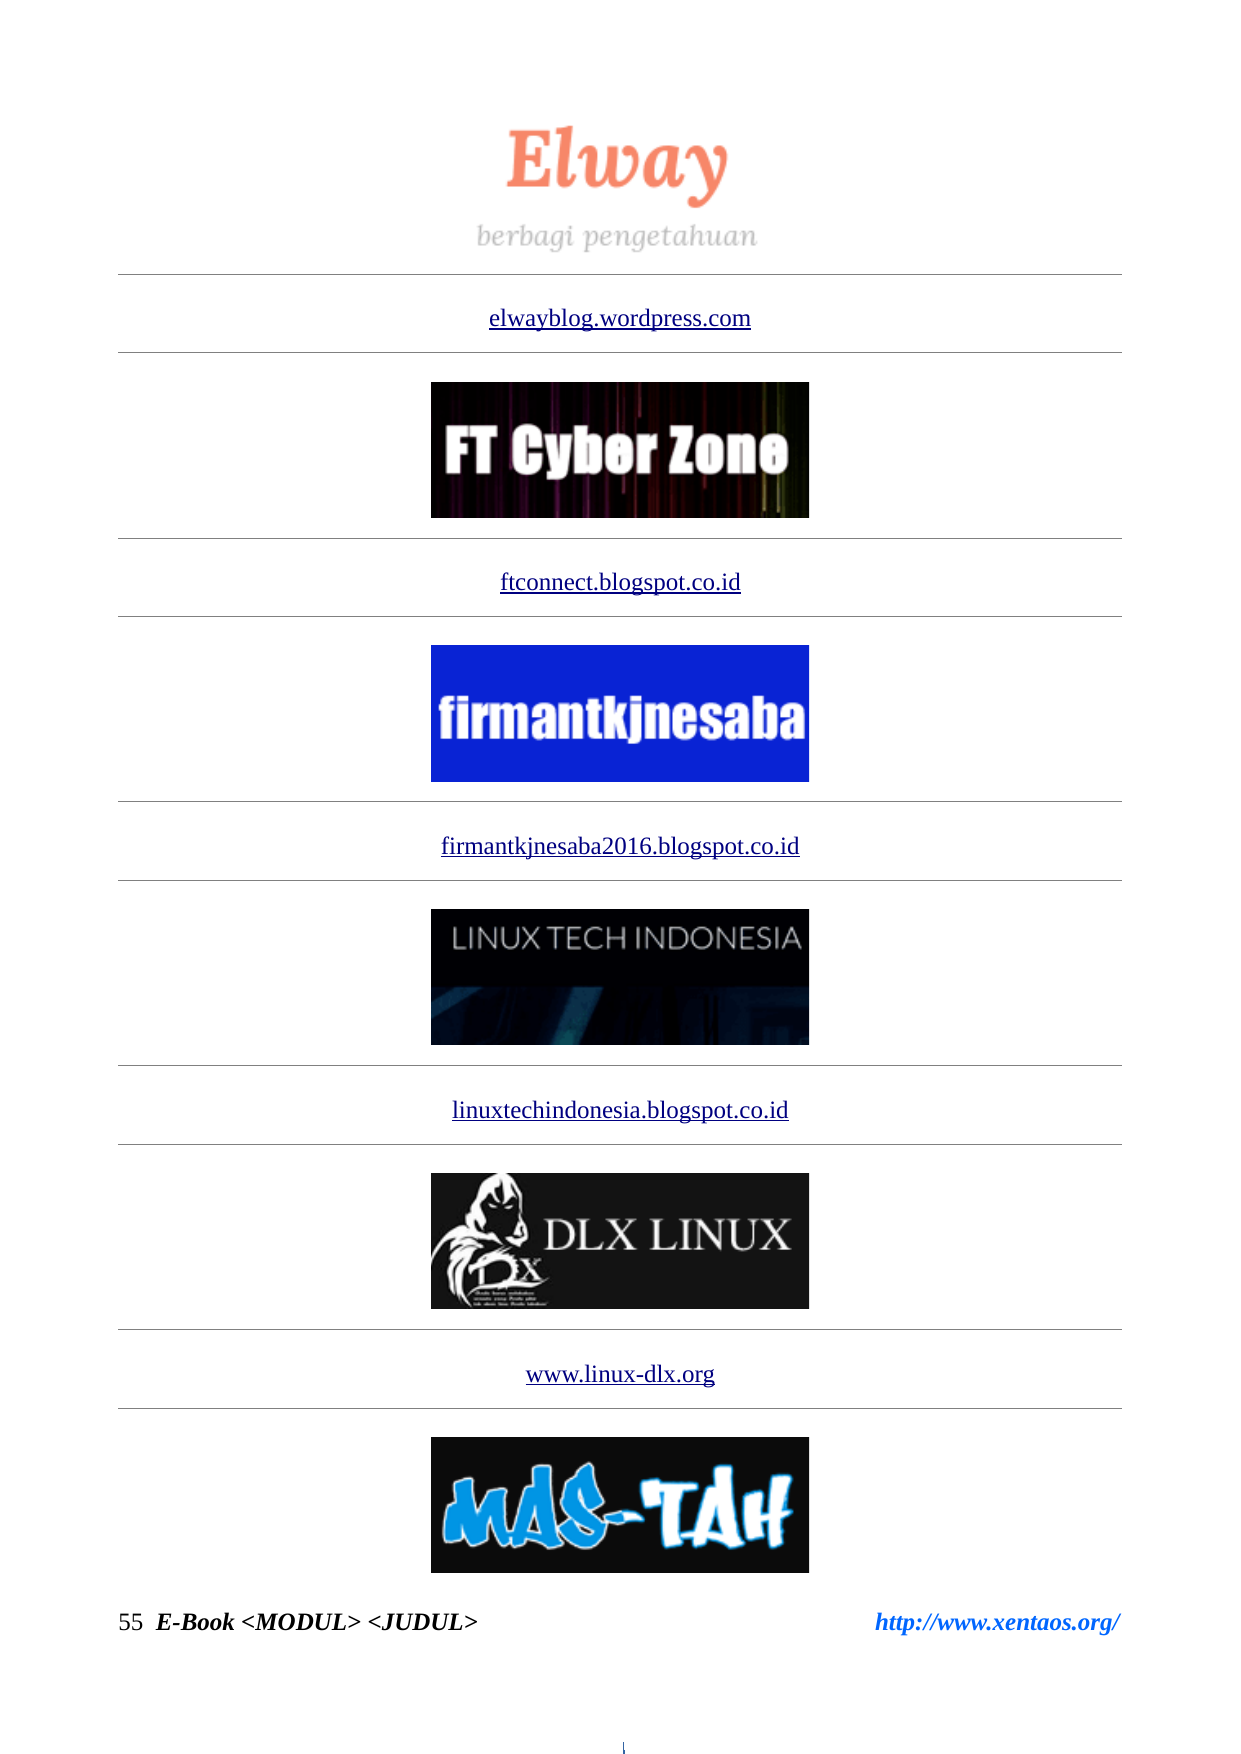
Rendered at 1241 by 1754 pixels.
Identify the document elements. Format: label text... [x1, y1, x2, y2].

picture [431, 1437, 810, 1573]
text elwayblog.wordpress.com [118, 303, 1122, 332]
picture [431, 909, 810, 1045]
text www.linux-dlx.org [118, 1359, 1122, 1387]
picture [431, 382, 810, 518]
text linuxtechindonesia.blogspot.co.id [118, 1095, 1122, 1124]
text ftconnect.blogspot.co.id [118, 567, 1122, 596]
picture [431, 1173, 810, 1309]
text firmantkjnesaba2016.blogspot.co.id [118, 831, 1122, 860]
picture [431, 645, 810, 782]
picture [431, 118, 810, 254]
